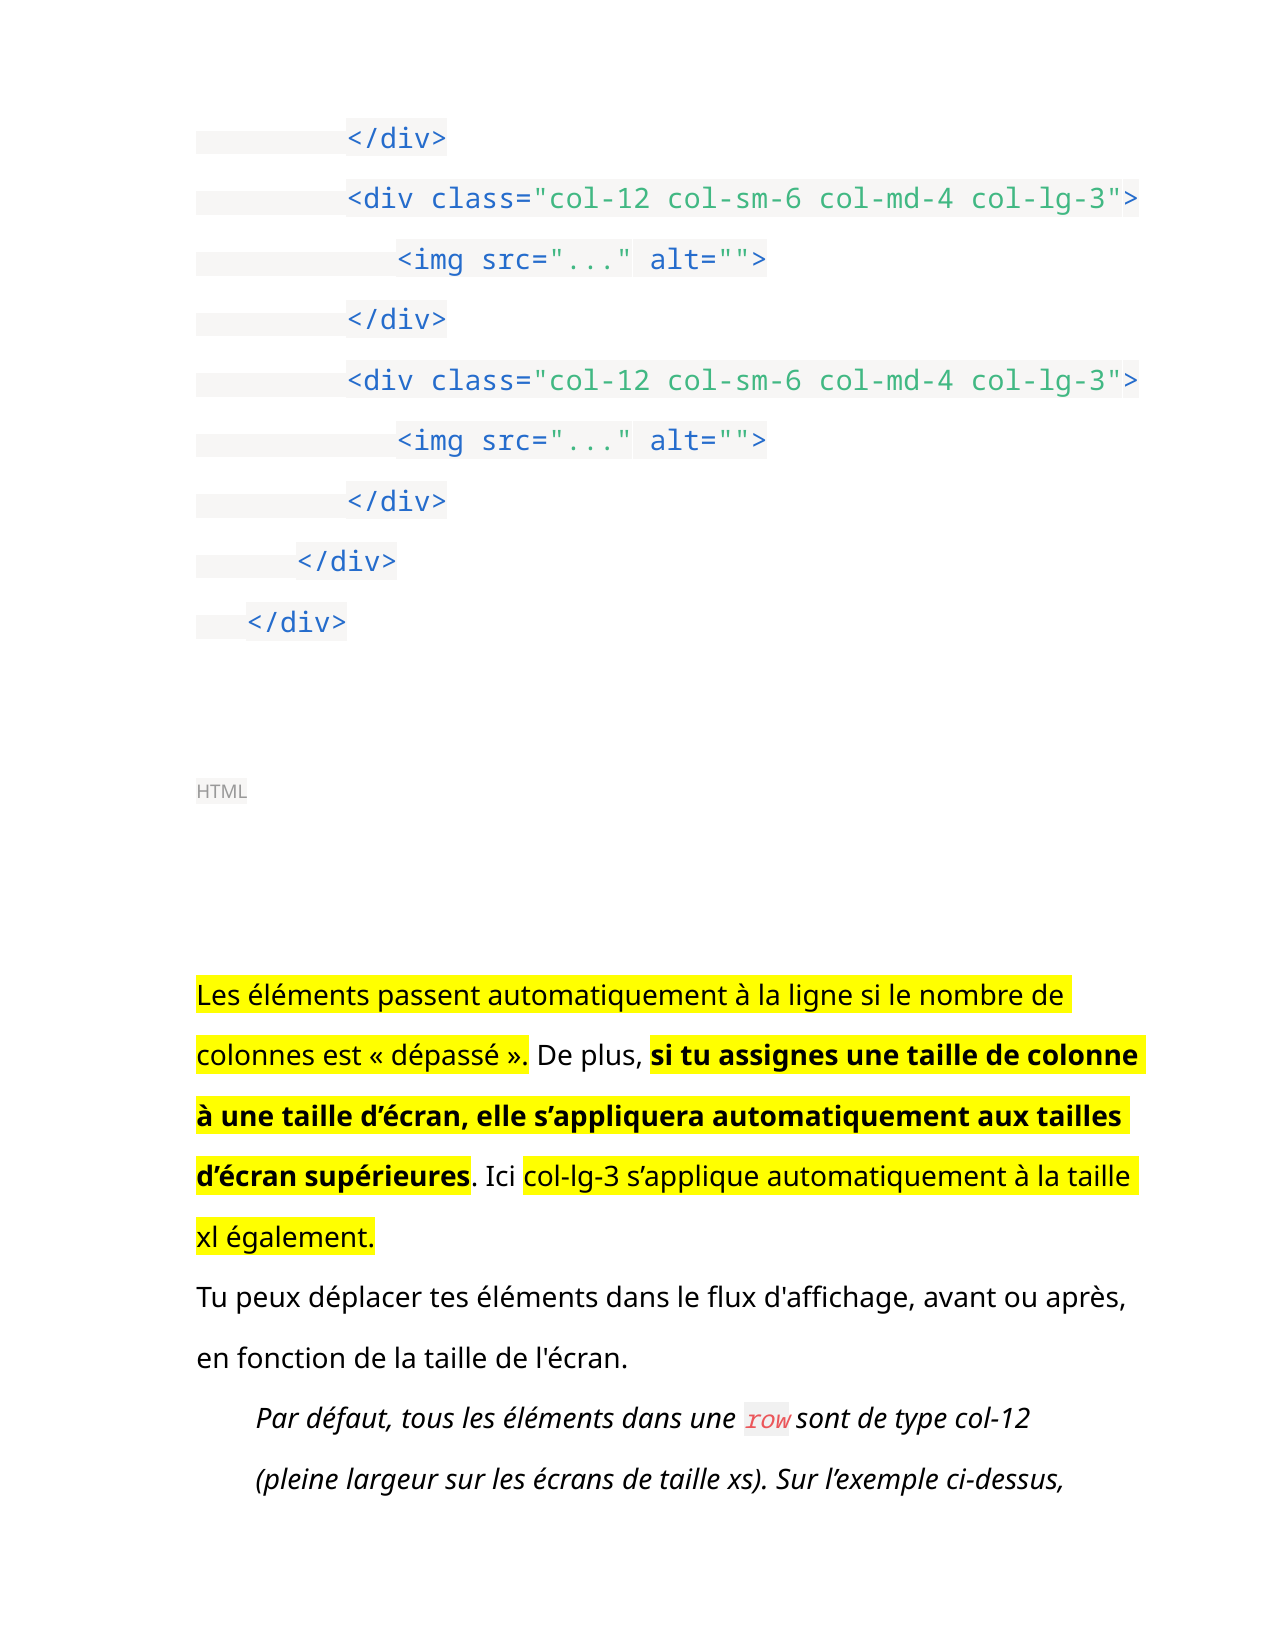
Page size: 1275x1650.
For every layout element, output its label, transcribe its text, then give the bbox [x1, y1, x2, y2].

text HTML [196, 778, 1157, 804]
text </div> [196, 542, 1157, 580]
text <img src="..." alt=""> [196, 421, 1157, 459]
text Par défaut, tous les éléments dans une row sont de type col-12 (pleine largeur sur les écrans de taille xs). Sur l’exemple ci-dessus, [255, 1398, 1098, 1497]
text <div class="col-12 col-sm-6 col-md-4 col-lg-3"> [196, 179, 1157, 217]
text </div> [196, 118, 1157, 156]
text Tu peux déplacer tes éléments dans le flux d'affichage, avant ou après, en fonction de la taille de l'écran. [196, 1277, 1157, 1376]
text </div> [196, 481, 1157, 519]
text </div> [196, 300, 1157, 338]
text <img src="..." alt=""> [196, 239, 1157, 277]
text </div> [196, 602, 1157, 641]
text Les éléments passent automatiquement à la ligne si le nombre de colonnes est « dépassé ». De plus, si tu assignes une taille de colonne à une taille d’écran, elle s’appliquera automatiquement aux tailles d’écran supérieures. Ici col-lg-3 s’applique automatiquement à la taille xl également. [196, 975, 1157, 1255]
text <div class="col-12 col-sm-6 col-md-4 col-lg-3"> [196, 360, 1157, 398]
